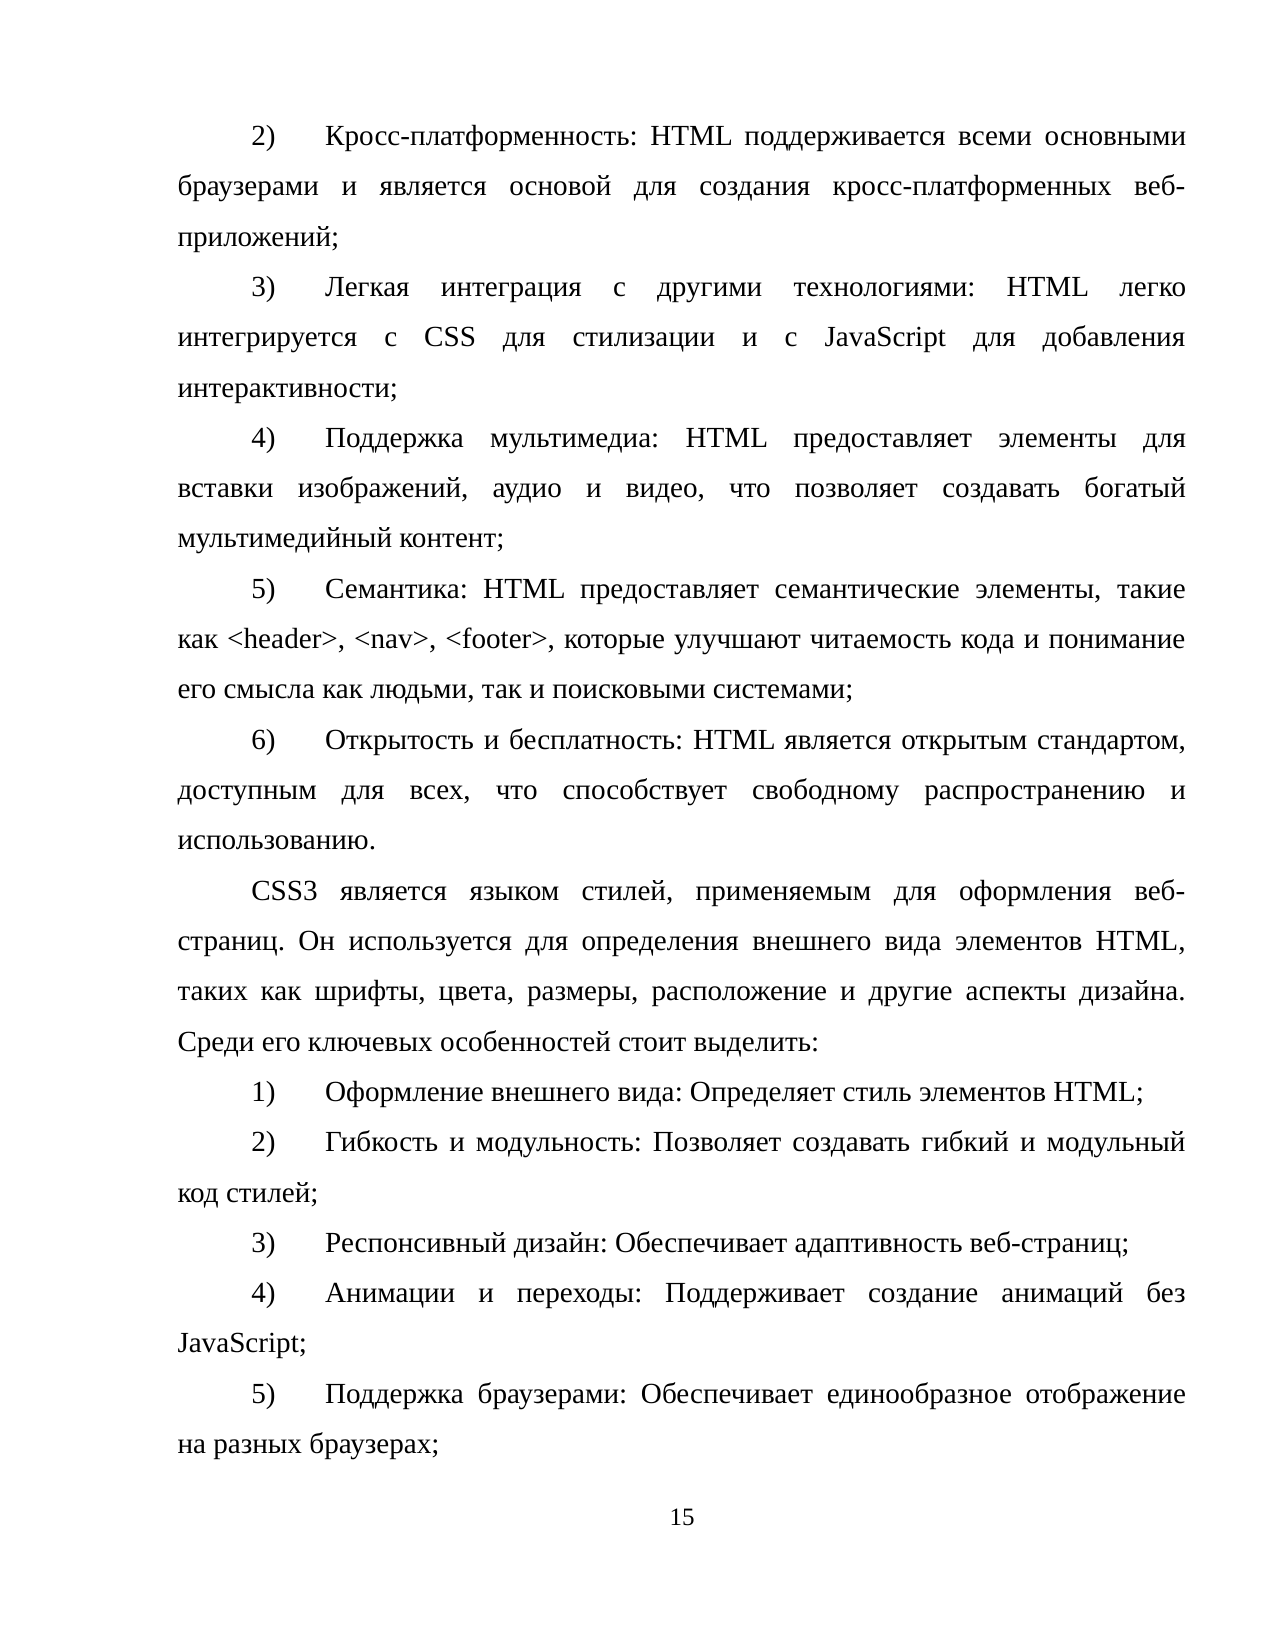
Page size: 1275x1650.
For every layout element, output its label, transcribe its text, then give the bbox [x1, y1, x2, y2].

list Анимации и переходы: Поддерживает создание анимаций без JavaScript; [177, 1275, 1186, 1359]
list Гибкость и модульность: Позволяет создавать гибкий и модульный код стилей; [177, 1124, 1186, 1208]
list Оформление внешнего вида: Определяет стиль элементов HTML; [177, 1074, 1186, 1108]
list Поддержка браузерами: Обеспечивает единообразное отображение на разных браузерах; [177, 1376, 1186, 1460]
list Кросс-платформенность: HTML поддерживается всеми основными браузерами и является основой для создания кросс-платформенных веб-приложений; [177, 118, 1186, 252]
list Семантика: HTML предоставляет семантические элементы, такие как <header>, <nav>, <footer>, которые улучшают читаемость кода и понимание его смысла как людьми, так и поисковыми системами; [177, 571, 1186, 705]
list Открытость и бесплатность: HTML является открытым стандартом, доступным для всех, что способствует свободному распространению и использованию. [177, 722, 1186, 856]
text CSS3 является языком стилей, применяемым для оформления веб-страниц. Он используется для определения внешнего вида элементов HTML, таких как шрифты, цвета, размеры, расположение и другие аспекты дизайна. Среди его ключевых особенностей стоит выделить: [177, 873, 1186, 1057]
list Респонсивный дизайн: Обеспечивает адаптивность веб-страниц; [177, 1225, 1186, 1258]
list Поддержка мультимедиа: HTML предоставляет элементы для вставки изображений, аудио и видео, что позволяет создавать богатый мультимедийный контент; [177, 420, 1186, 554]
list Легкая интеграция с другими технологиями: HTML легко интегрируется с CSS для стилизации и с JavaScript для добавления интерактивности; [177, 269, 1186, 403]
